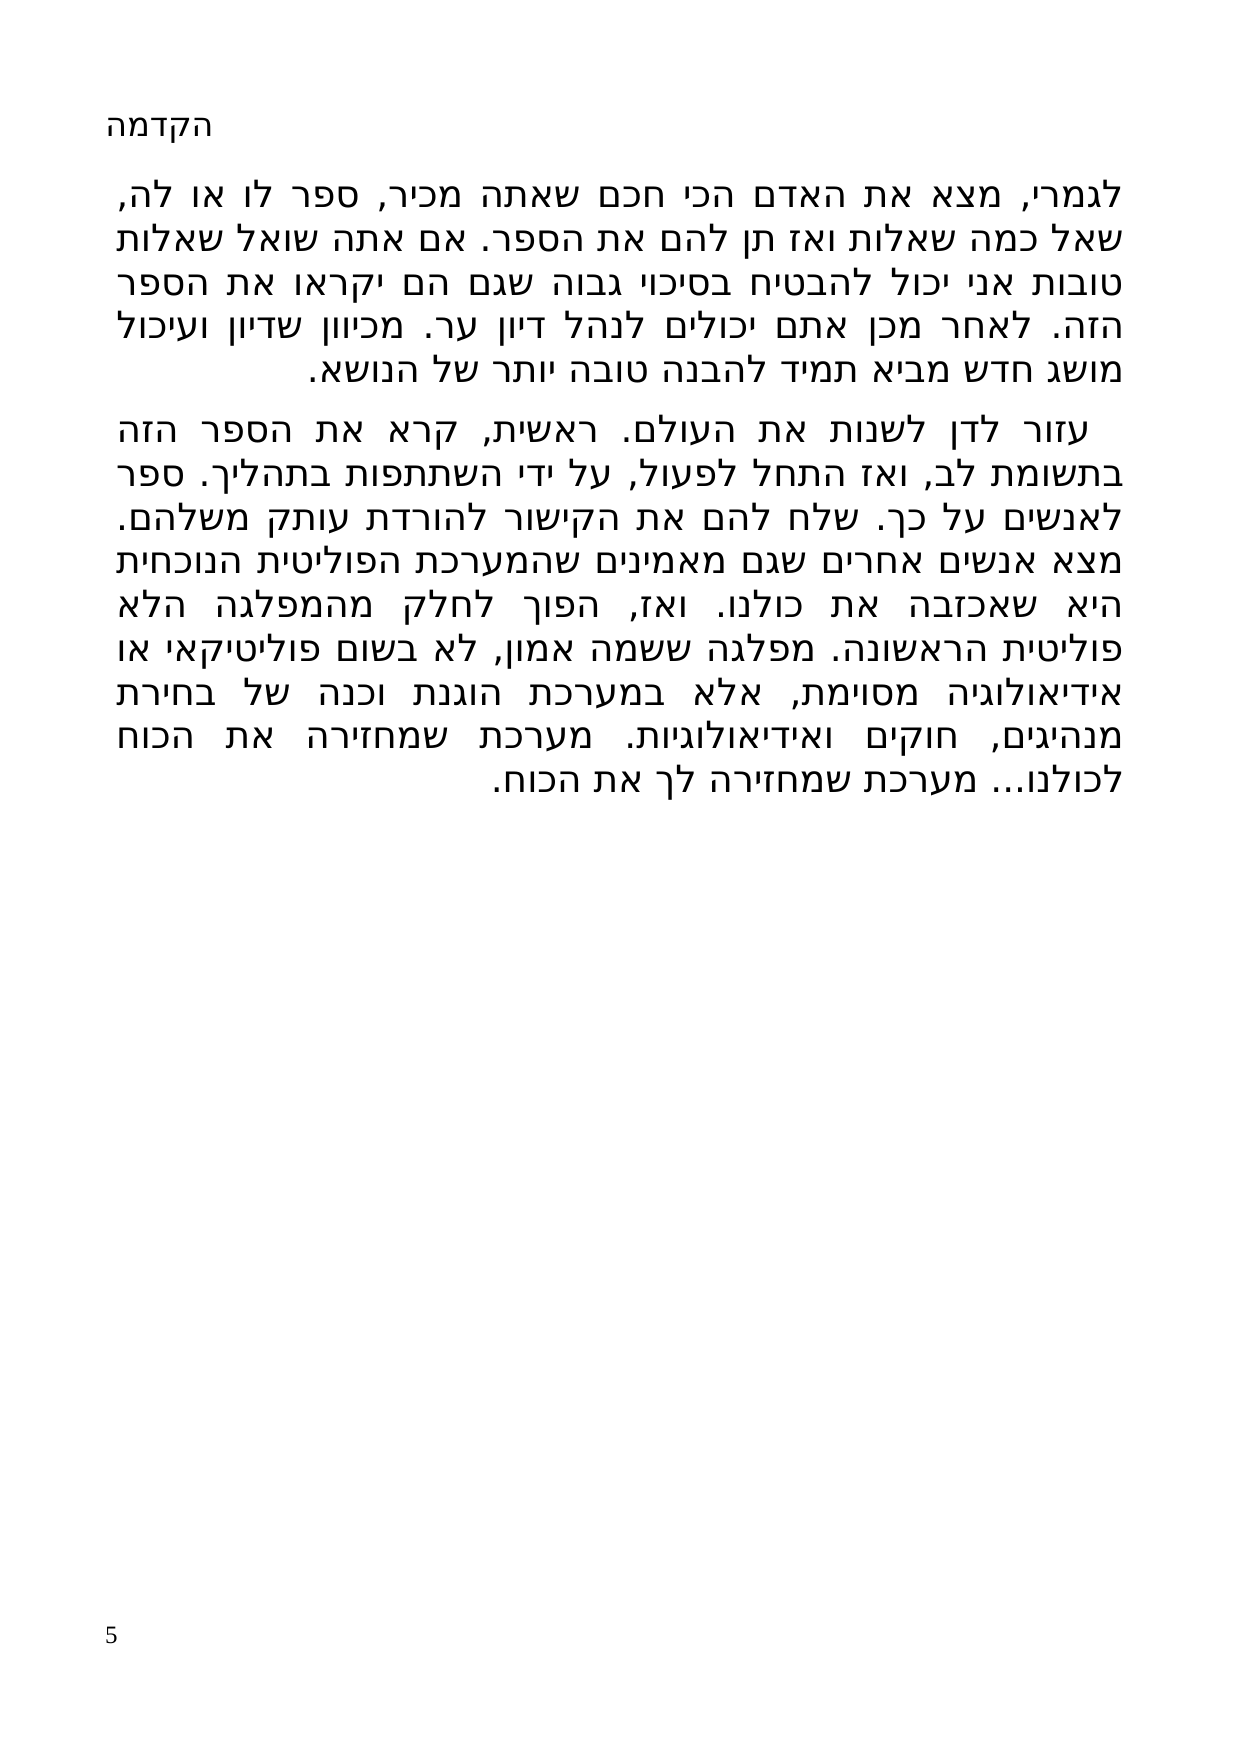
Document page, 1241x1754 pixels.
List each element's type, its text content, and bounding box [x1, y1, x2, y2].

text עזור לדן לשנות את העולם. ראשית, קרא את הספר הזה בתשומת לב, ואז התחל לפעול, על ידי השתתפות בתהליך. ספר לאנשים על כך. שלח להם את הקישור להורדת עותק משלהם. מצא אנשים אחרים שגם מאמינים שהמערכת הפוליטית הנוכחית היא שאכזבה את כולנו. ואז, הפוך לחלק מהמפלגה הלא פוליטית הראשונה. מפלגה ששמה אמון, לא בשום פוליטיקאי או אידיאולוגיה מסוימת, אלא במערכת הוגנת וכנה של בחירת מנהיגים, חוקים ואידיאולוגיות. מערכת שמחזירה את הכוח לכולנו... מערכת שמחזירה לך את הכוח. [116, 407, 1124, 801]
text לגמרי, מצא את האדם הכי חכם שאתה מכיר, ספר לו או לה, שאל כמה שאלות ואז תן להם את הספר. אם אתה שואל שאלות טובות אני יכול להבטיח בסיכוי גבוה שגם הם יקראו את הספר הזה. לאחר מכן אתם יכולים לנהל דיון ער. מכיוון שדיון ועיכול מושג חדש מביא תמיד להבנה טובה יותר של הנושא. [116, 172, 1124, 391]
